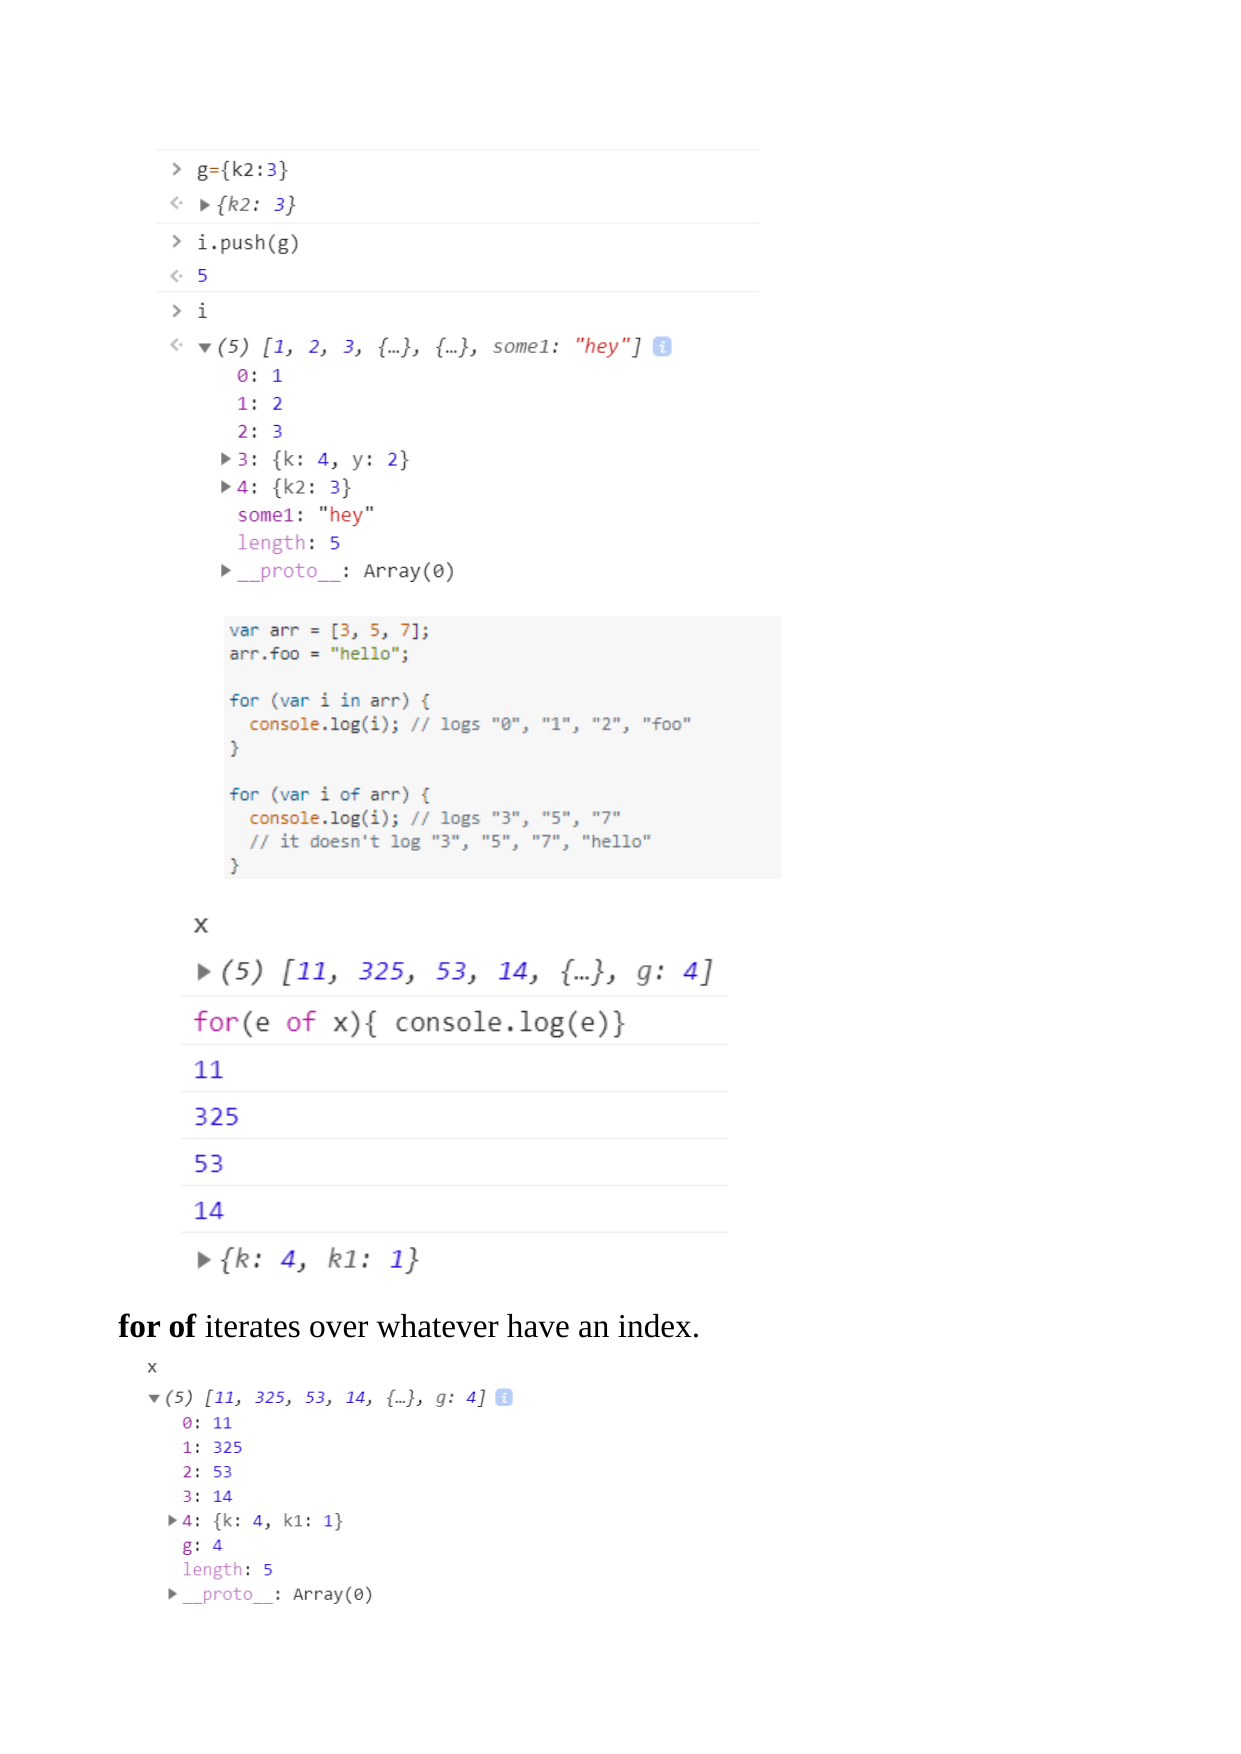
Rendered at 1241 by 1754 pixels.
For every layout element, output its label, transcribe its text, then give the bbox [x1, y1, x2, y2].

picture [155, 147, 760, 582]
text for of iterates over whatever have an index. [118, 1306, 1122, 1345]
picture [224, 616, 782, 879]
picture [181, 903, 728, 1282]
picture [139, 1356, 642, 1608]
